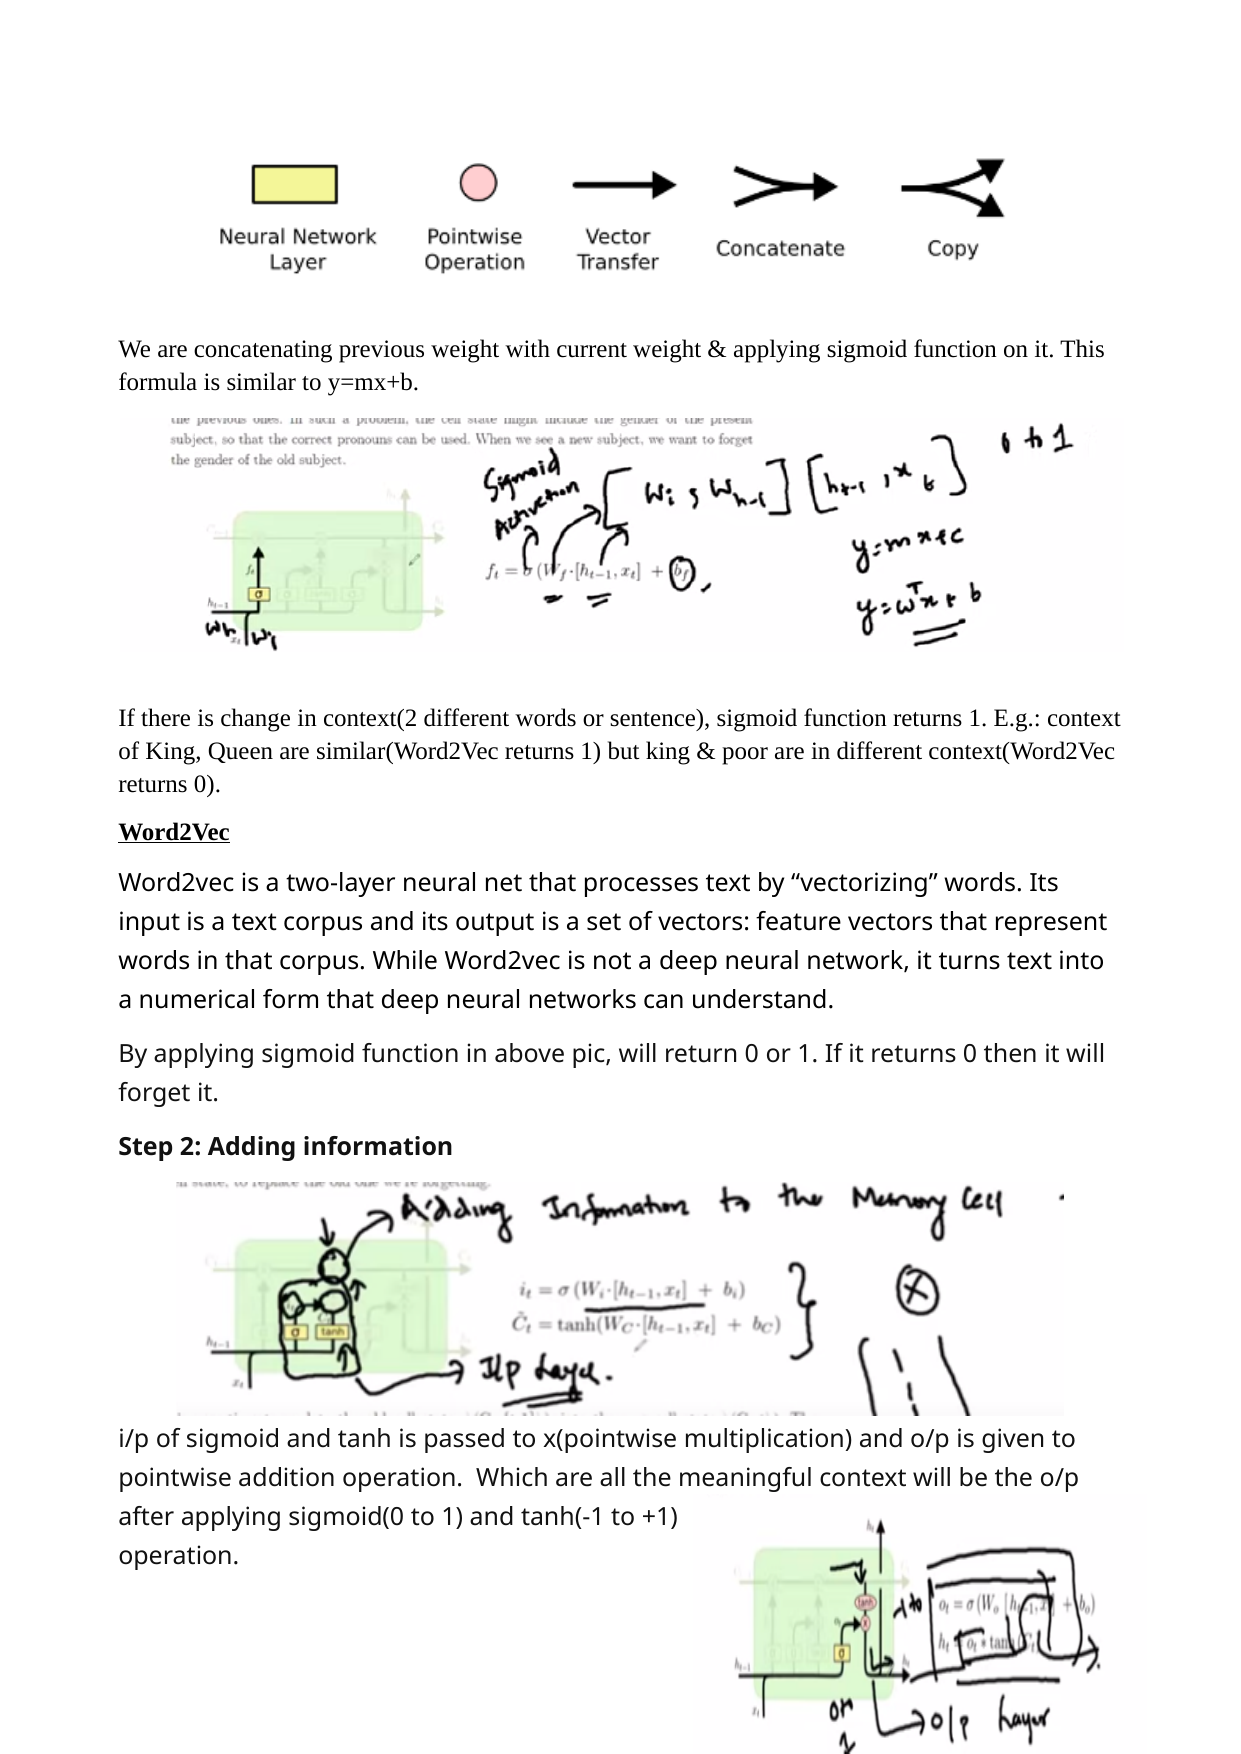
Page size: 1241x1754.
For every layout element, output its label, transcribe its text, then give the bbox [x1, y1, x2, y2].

picture [693, 1494, 1148, 1754]
text We are concatenating previous weight with current weight & applying sigmoid function on it. This formula is similar to y=mx+b. [118, 334, 1122, 396]
picture [119, 418, 1124, 652]
picture [192, 118, 1049, 283]
text Word2vec is a two-layer neural net that processes text by “vectorizing” words. Its input is a text corpus and its output is a set of vectors: feature vectors that represent words in that corpus. While Word2vec is not a deep neural network, it turns text into a numerical form that deep neural networks can understand. [118, 864, 1122, 1016]
text Step 2: Adding information [118, 1128, 1122, 1163]
picture [176, 1182, 1064, 1416]
text If there is change in context(2 different words or sentence), sigmoid function returns 1. E.g.: context of King, Queen are similar(Word2Vec returns 1) but king & poor are in different context(Word2Vec returns 0). [118, 703, 1122, 798]
text By applying sigmoid function in above pic, will return 0 or 1. If it returns 0 then it will forget it. [118, 1036, 1122, 1109]
text Word2Vec [118, 817, 1122, 846]
text i/p of sigmoid and tanh is passed to x(pointwise multiplication) and o/p is given to pointwise addition operation. Which are all the meaningful context will be the o/p after applying sigmoid(0 to 1) and tanh(-1 to +1) operation. [118, 1182, 1122, 1572]
